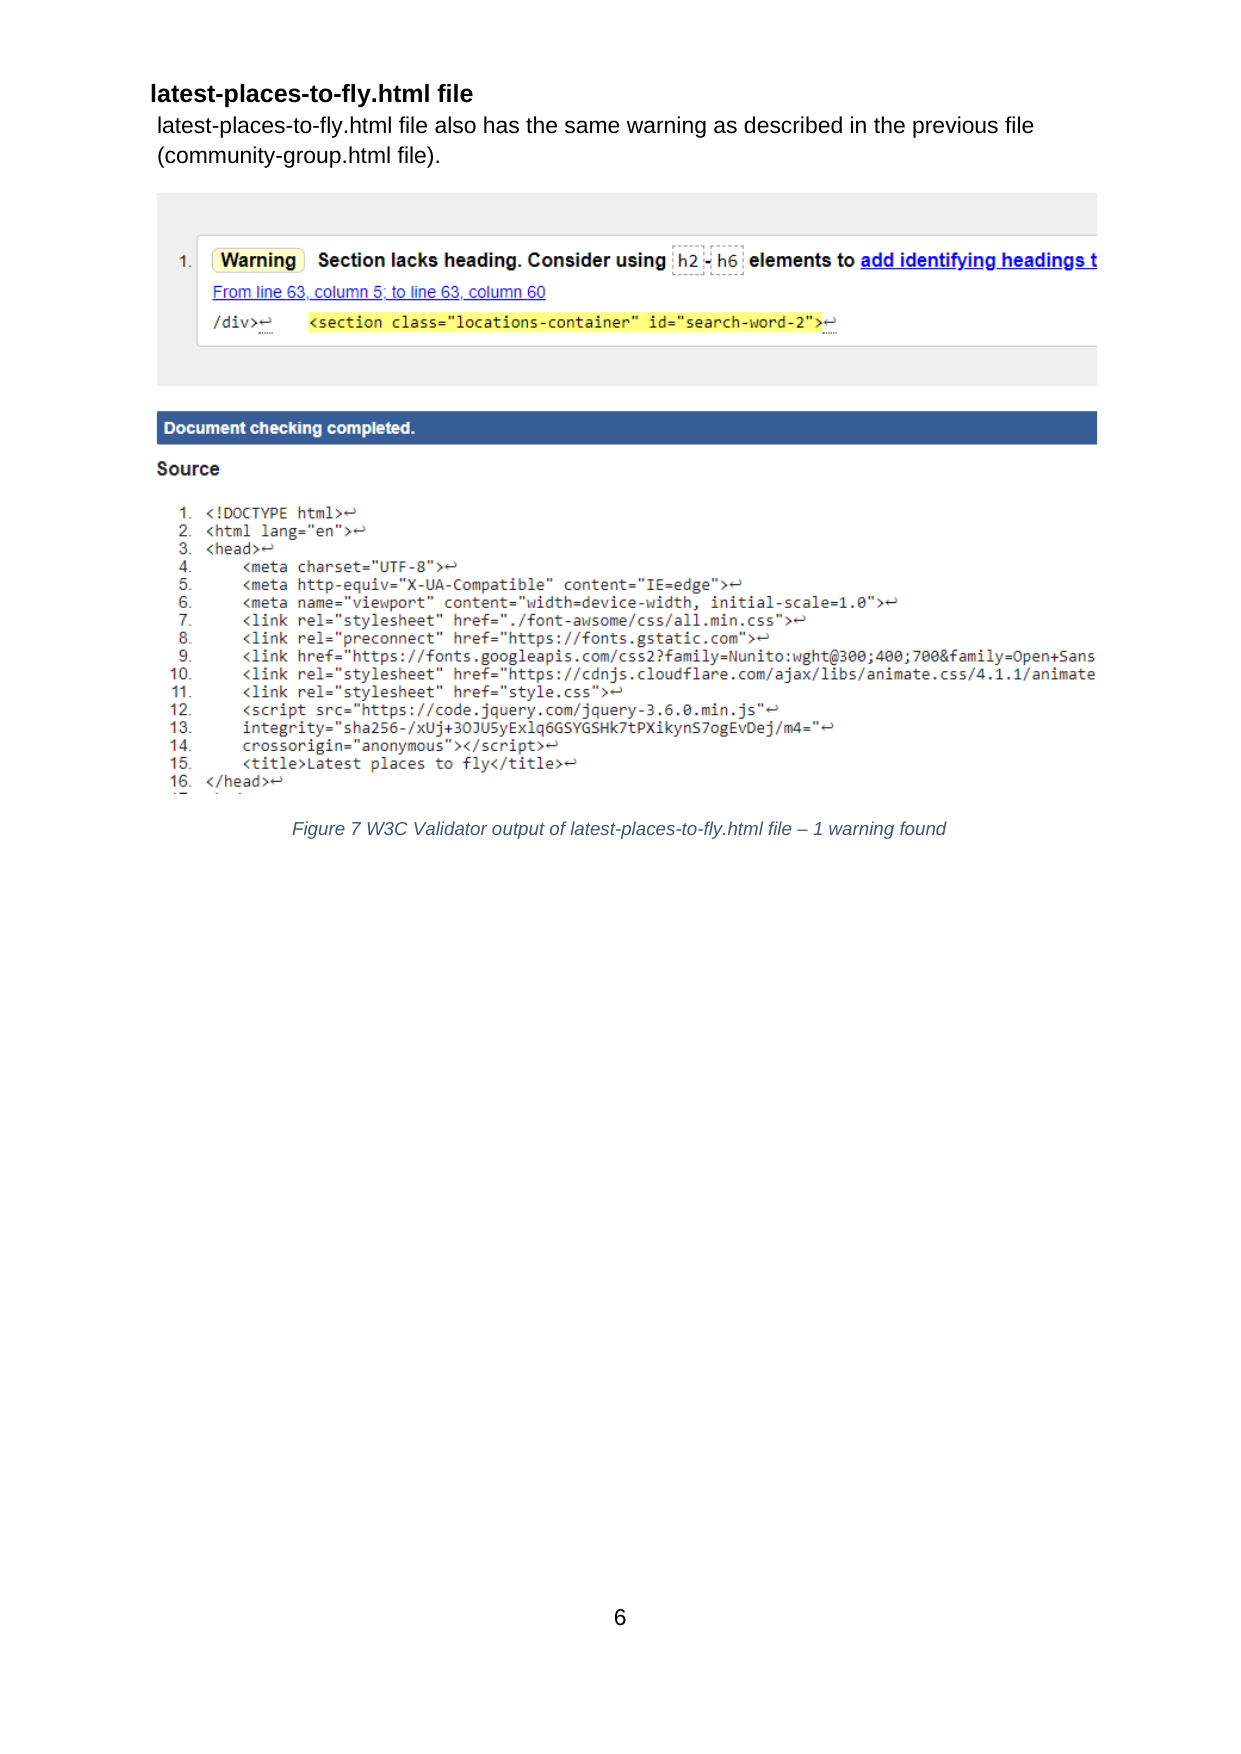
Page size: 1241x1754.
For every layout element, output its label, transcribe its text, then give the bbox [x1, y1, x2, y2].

subtitle latest-places-to-fly.html file [150, 79, 1090, 108]
text latest-places-to-fly.html file also has the same warning as described in the previous file (community-group.html file). [157, 112, 1090, 169]
text Figure 7 W3C Validator output of latest-places-to-fly.html file – 1 warning found [150, 818, 1090, 839]
